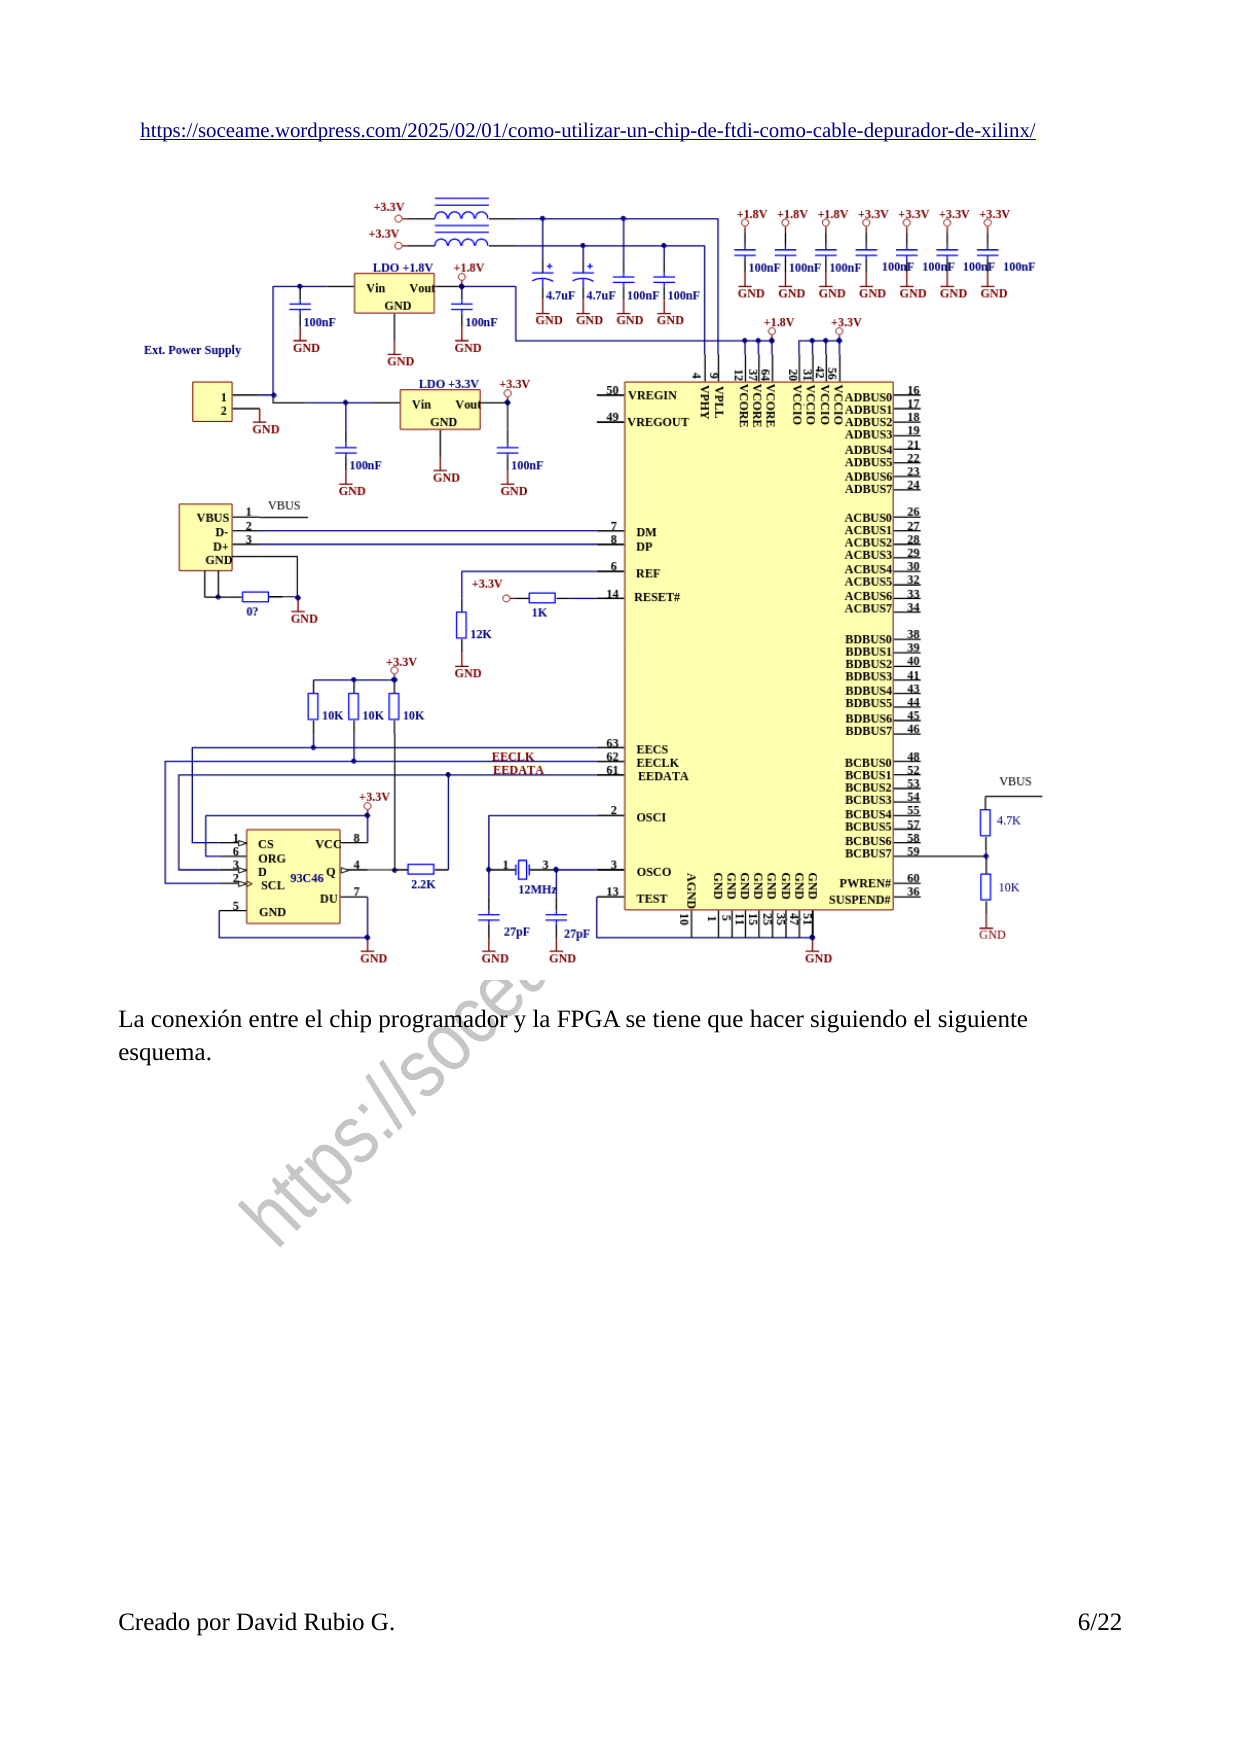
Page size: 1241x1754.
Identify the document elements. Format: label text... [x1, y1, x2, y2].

picture [118, 177, 1118, 980]
text La conexión entre el chip programador y la FPGA se tiene que hacer siguiendo el siguiente esquema. [447, 1004, 1122, 1066]
text La conexión entre el chip programador y la FPGA se tiene que hacer siguiendo el siguiente esquema. [118, 1004, 459, 1066]
